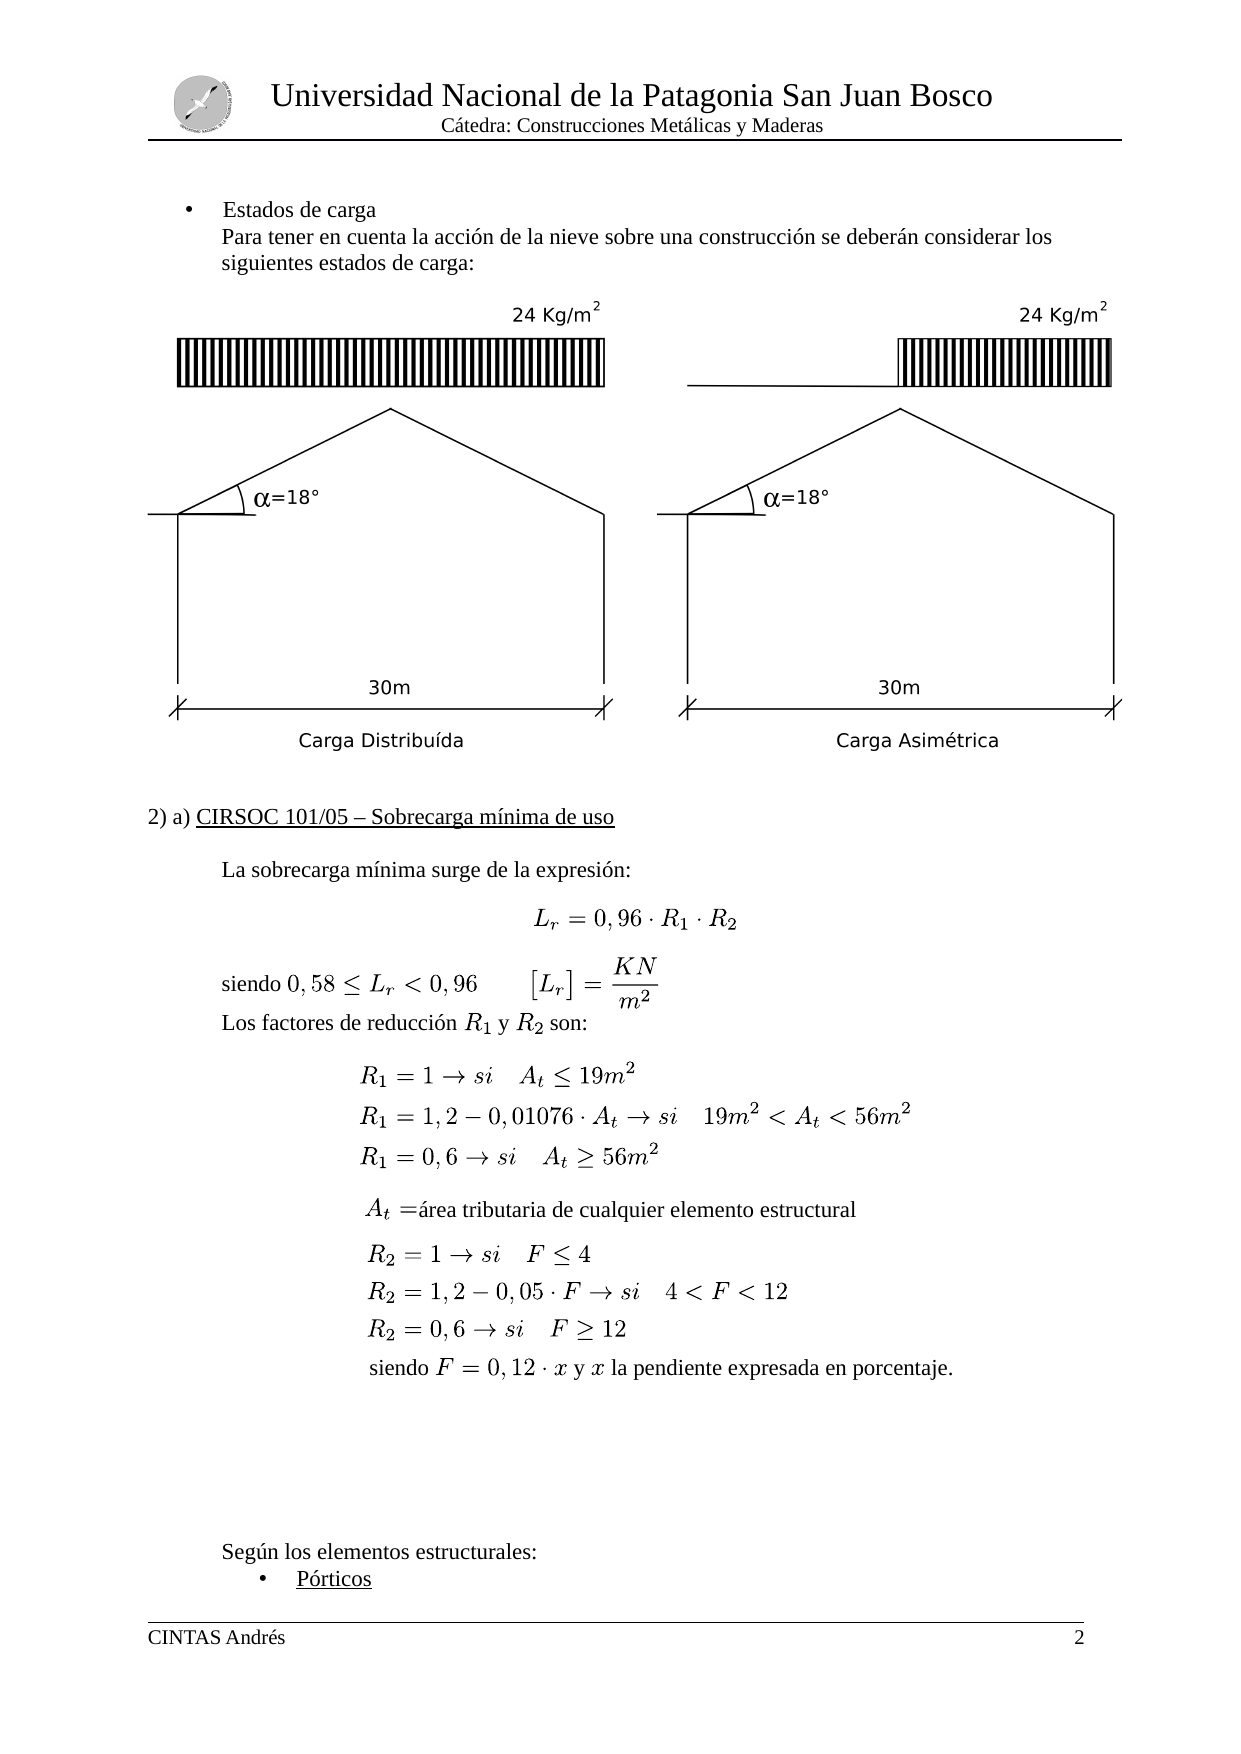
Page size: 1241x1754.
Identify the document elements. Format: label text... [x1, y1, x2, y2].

list Pórticos [259, 1564, 1122, 1591]
text Para tener en cuenta la acción de la nieve sobre una construcción se deberán considerar los siguientes estados de carga: [148, 223, 1122, 275]
text área tributaria de cualquier elemento estructural [148, 1196, 1122, 1222]
text siendo [148, 957, 287, 1009]
text [659, 957, 1122, 1009]
list Estados de carga [185, 196, 1122, 223]
picture [147, 301, 1123, 751]
text Los factores de reducción y son: [148, 1009, 1122, 1035]
text siendo y la pendiente expresada en porcentaje. [148, 1354, 1122, 1380]
picture [173, 75, 233, 134]
text 2) a) CIRSOC 101/05 – Sobrecarga mínima de uso [148, 803, 1122, 830]
text La sobrecarga mínima surge de la expresión: [148, 856, 1122, 882]
text Según los elementos estructurales: [148, 1538, 1122, 1564]
